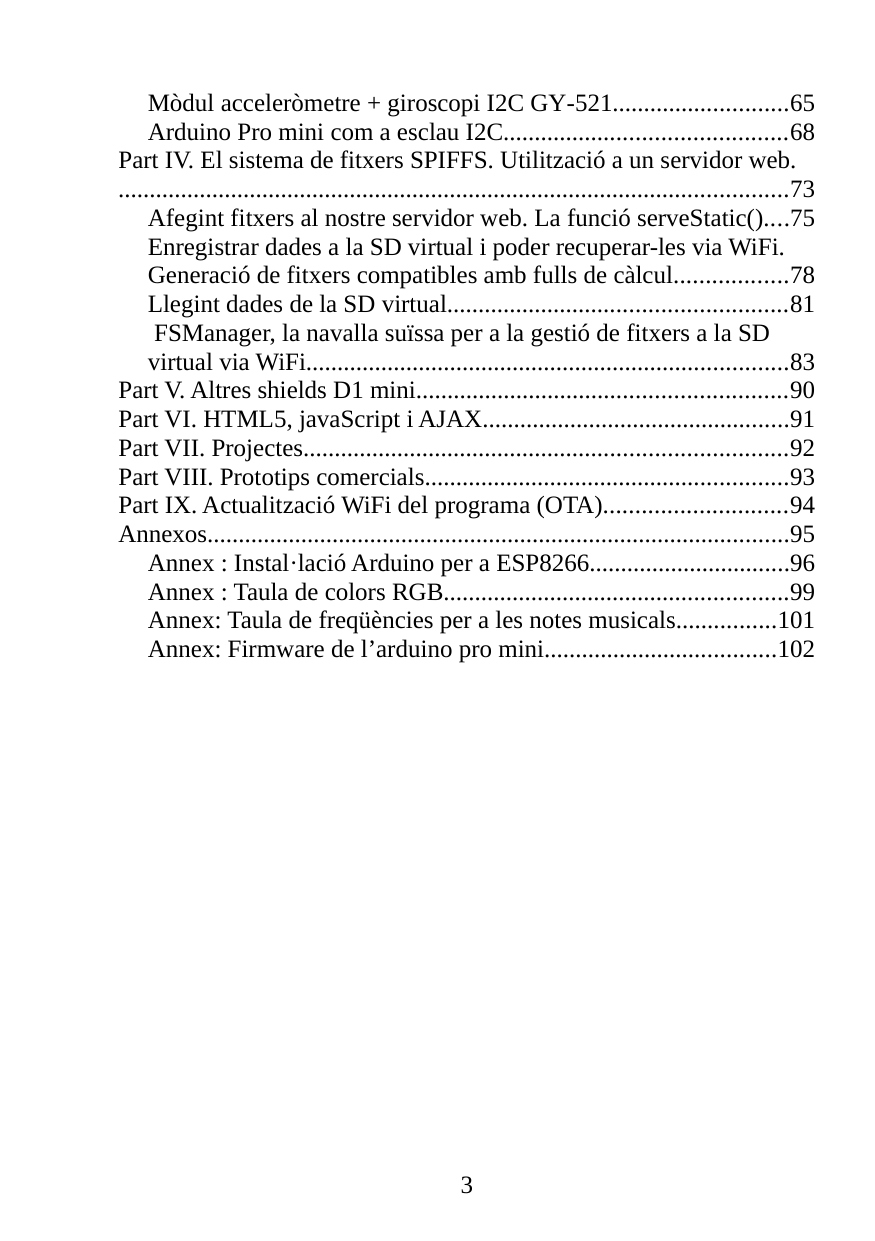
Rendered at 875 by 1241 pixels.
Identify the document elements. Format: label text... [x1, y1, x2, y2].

text Annex : Taula de colors RGB 99 [148, 577, 815, 605]
text Part IX. Actualització WiFi del programa (OTA) 94 [118, 490, 815, 519]
text FSManager, la navalla suïssa per a la gestió de fitxers a la SD virtual via WiFi 83 [148, 318, 815, 375]
text Llegint dades de la SD virtual 81 [148, 289, 815, 318]
text Enregistrar dades a la SD virtual i poder recuperar-les via WiFi. Generació de fitxers compatibles amb fulls de càlcul 78 [148, 232, 815, 289]
text Part V. Altres shields D1 mini 90 [118, 375, 815, 404]
text Annexos 95 [118, 519, 815, 548]
text Afegint fitxers al nostre servidor web. La funció serveStatic(). 75 [148, 203, 815, 232]
text Part VI. HTML5, javaScript i AJAX 91 [118, 404, 815, 433]
text Arduino Pro mini com a esclau I2C 68 [148, 117, 815, 145]
text Annex : Instal·lació Arduino per a ESP8266 96 [148, 548, 815, 577]
text Part VIII. Prototips comercials 93 [118, 462, 815, 490]
text Annex: Taula de freqüències per a les notes musicals 101 [148, 605, 815, 634]
text Part VII. Projectes 92 [118, 433, 815, 462]
text Mòdul acceleròmetre + giroscopi I2C GY‑521 65 [148, 88, 815, 117]
text Part IV. El sistema de fitxers SPIFFS. Utilització a un servidor web. 73 [118, 145, 815, 203]
text Annex: Firmware de l’arduino pro mini 102 [148, 634, 815, 663]
